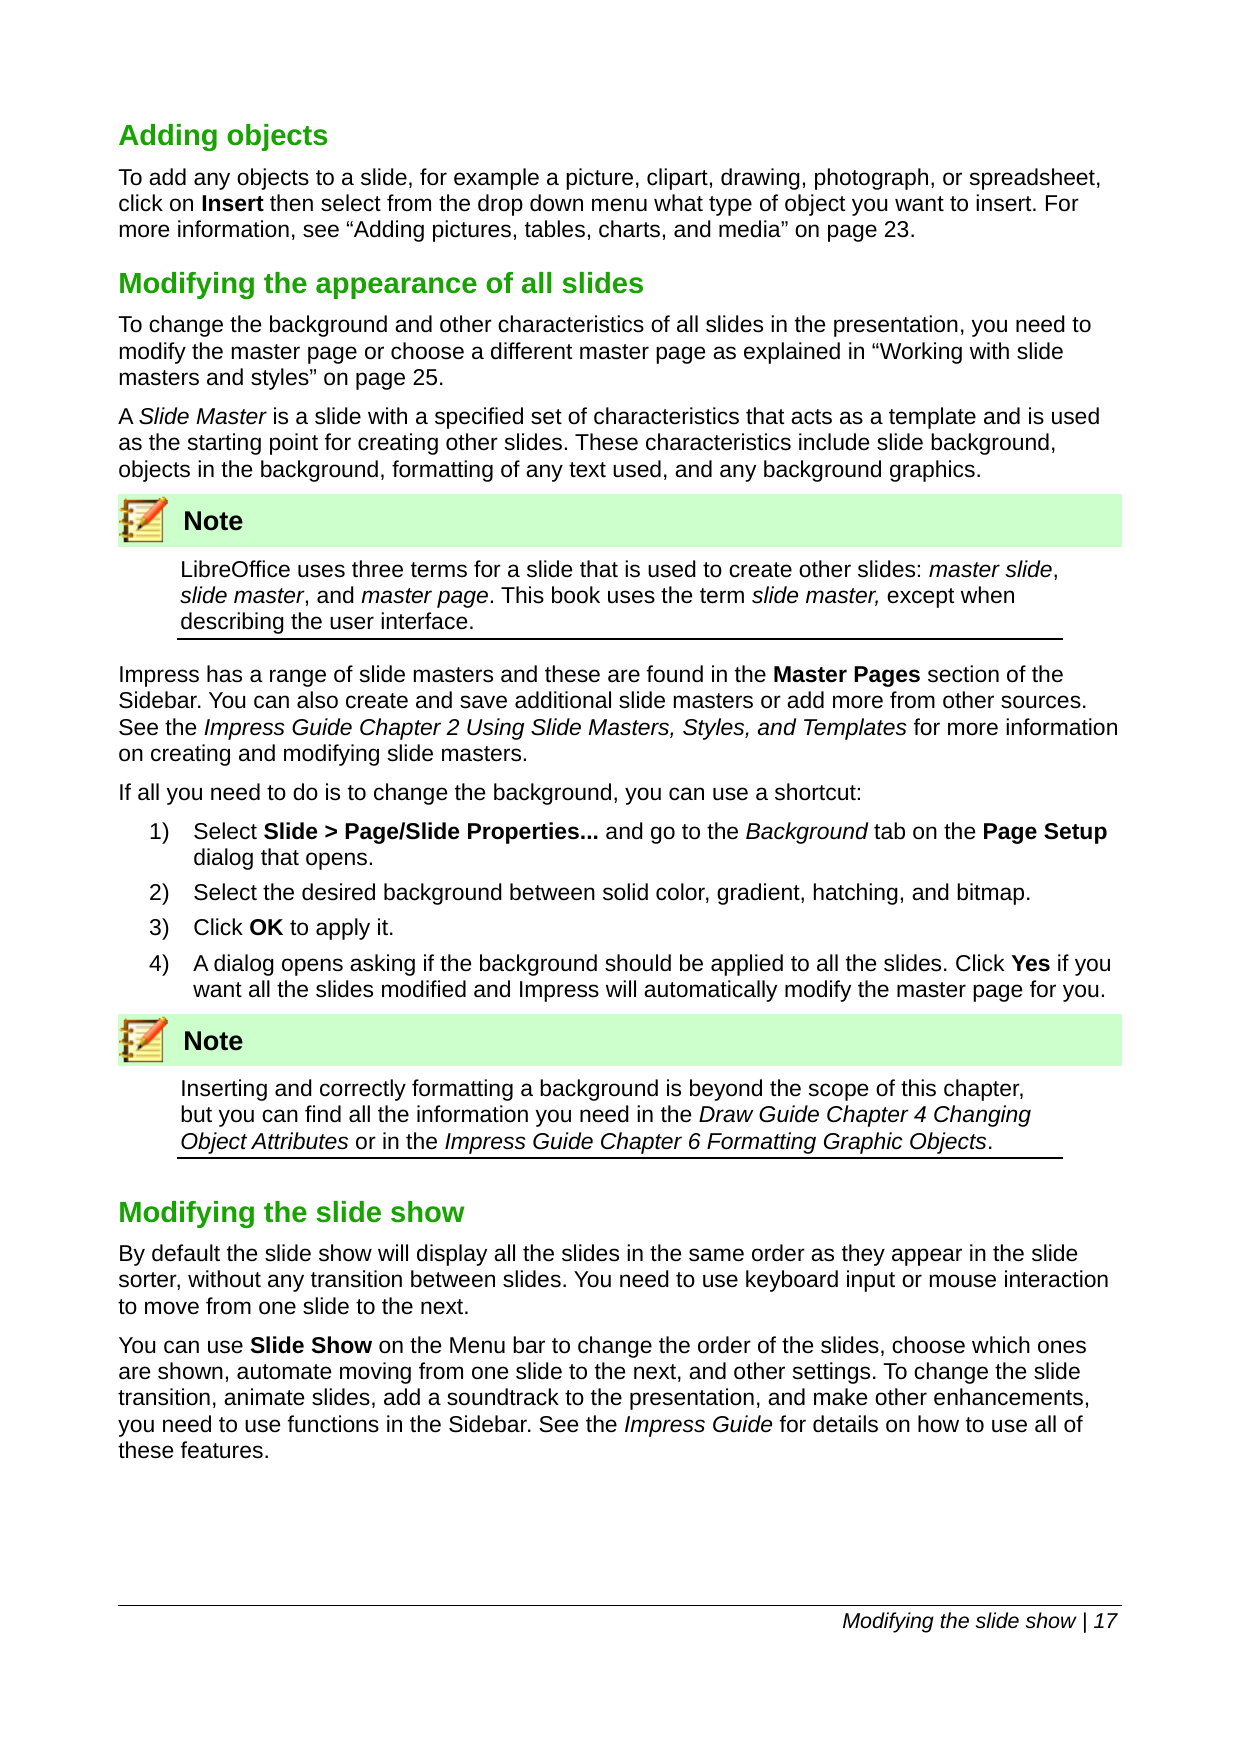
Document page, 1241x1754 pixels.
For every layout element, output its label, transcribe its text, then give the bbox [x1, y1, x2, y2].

list A dialog opens asking if the background should be applied to all the slides. Click Yes if you want all the slides modified and Impress will automatically modify the master page for you. [169, 949, 1122, 1002]
text Inserting and correctly formatting a background is beyond the scope of this chapter, but you can find all the information you need in the Draw Guide Chapter 4 Changing Object Attributes or in the Impress Guide Chapter 6 Formatting Graphic Objects. [177, 1072, 1063, 1157]
picture [119, 495, 170, 546]
subtitle Note [118, 494, 1122, 547]
text To add any objects to a slide, for example a picture, clipart, drawing, photograph, or spreadsheet, click on Insert then select from the drop down menu what type of object you want to insert. For more information, see “Adding pictures, tables, charts, and media” on page 23. [118, 163, 1122, 242]
subtitle Modifying the appearance of all slides [118, 266, 1122, 300]
list Select Slide > Page/Slide Properties... and go to the Background tab on the Page Setup dialog that opens. [169, 818, 1122, 870]
subtitle Adding objects [118, 118, 1122, 152]
text Impress has a range of slide masters and these are found in the Master Pages section of the Sidebar. You can also create and save additional slide masters or add more from other sources. See the Impress Guide Chapter 2 Using Slide Masters, Styles, and Templates for more information on creating and modifying slide masters. [118, 661, 1122, 766]
text LibreOffice uses three terms for a slide that is used to create other slides: master slide, slide master, and master page. This book uses the term slide master, except when describing the user interface. [177, 553, 1063, 638]
subtitle Modifying the slide show [118, 1195, 1122, 1228]
text A Slide Master is a slide with a specified set of characteristics that acts as a template and is used as the starting point for creating other slides. These characteristics include slide background, objects in the background, formatting of any text used, and any background graphics. [118, 403, 1122, 482]
text You can use Slide Show on the Menu bar to change the order of the slides, choose which ones are shown, automate moving from one slide to the next, and other settings. To change the slide transition, animate slides, add a soundtrack to the presentation, and make other enhancements, you need to use functions in the Sidebar. See the Impress Guide for details on how to use all of these features. [118, 1332, 1122, 1463]
text To change the background and other characteristics of all slides in the presentation, you need to modify the master page or choose a different master page as explained in “Working with slide masters and styles” on page 25. [118, 311, 1122, 391]
picture [119, 1015, 170, 1066]
subtitle Note [118, 1014, 1122, 1066]
list Select the desired background between solid color, gradient, hatching, and bitmap. [169, 879, 1122, 906]
text By default the slide show will display all the slides in the same order as they appear in the slide sorter, without any transition between slides. You need to use keyboard input or mouse interaction to move from one slide to the next. [118, 1240, 1122, 1319]
list If all you need to do is to change the background, you can use a shortcut: [118, 779, 1122, 805]
list Click OK to apply it. [169, 914, 1122, 941]
